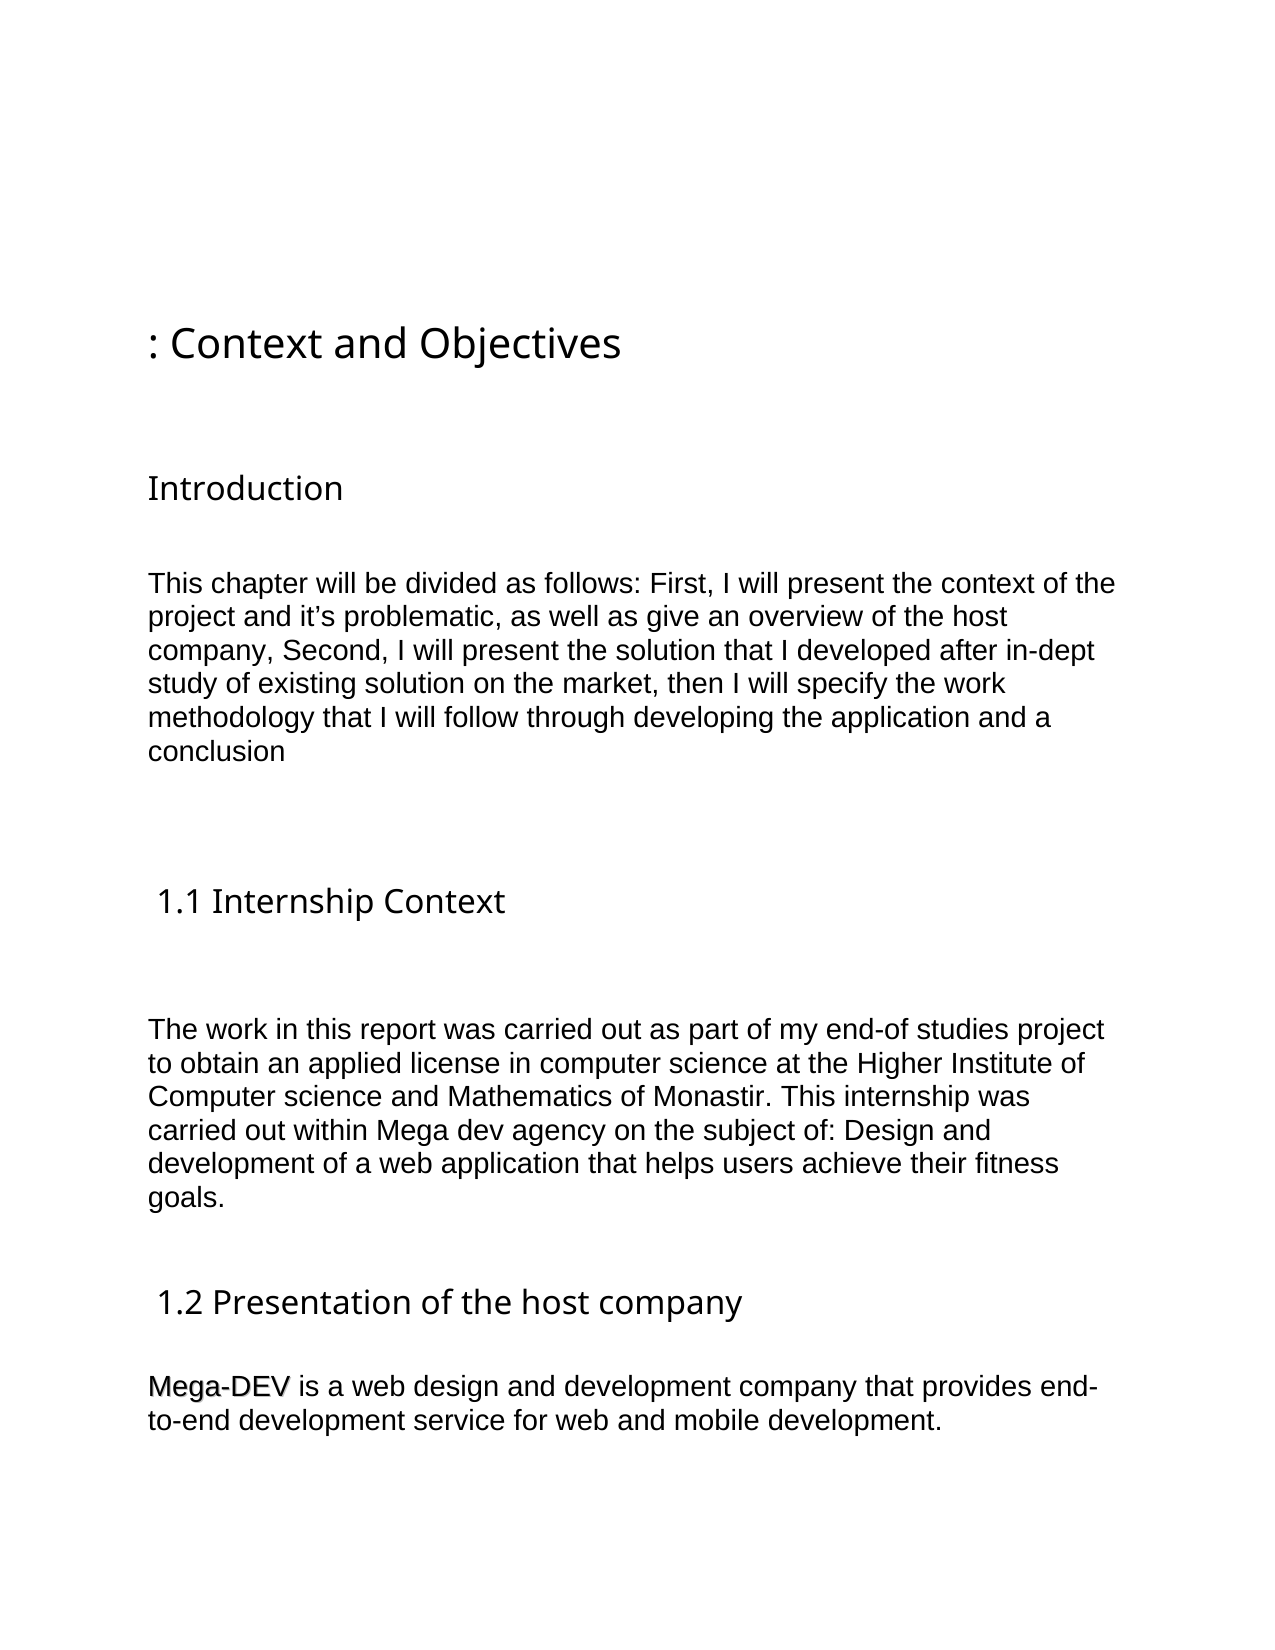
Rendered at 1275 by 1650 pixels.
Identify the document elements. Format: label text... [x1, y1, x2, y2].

subtitle : Context and Objectives [148, 314, 1127, 371]
text This chapter will be divided as follows: First, I will present the context of the project and it’s problematic, as well as give an overview of the host company, Second, I will present the solution that I developed after in-dept study of existing solution on the market, then I will specify the work methodology that I will follow through developing the application and a conclusion [148, 566, 1127, 767]
subtitle 1.2 Presentation of the host company [148, 1279, 1127, 1324]
subtitle 1.1 Internship Context [148, 877, 1127, 923]
text Mega-DEV is a web design and development company that provides end-to-end development service for web and mobile development. [148, 1369, 1127, 1436]
text The work in this report was carried out as part of my end-of studies project to obtain an applied license in computer science at the Higher Institute of Computer science and Mathematics of Monastir. This internship was carried out within Mega dev agency on the subject of: Design and development of a web application that helps users achieve their fitness goals. [148, 1012, 1127, 1213]
subtitle Introduction [148, 464, 1127, 510]
